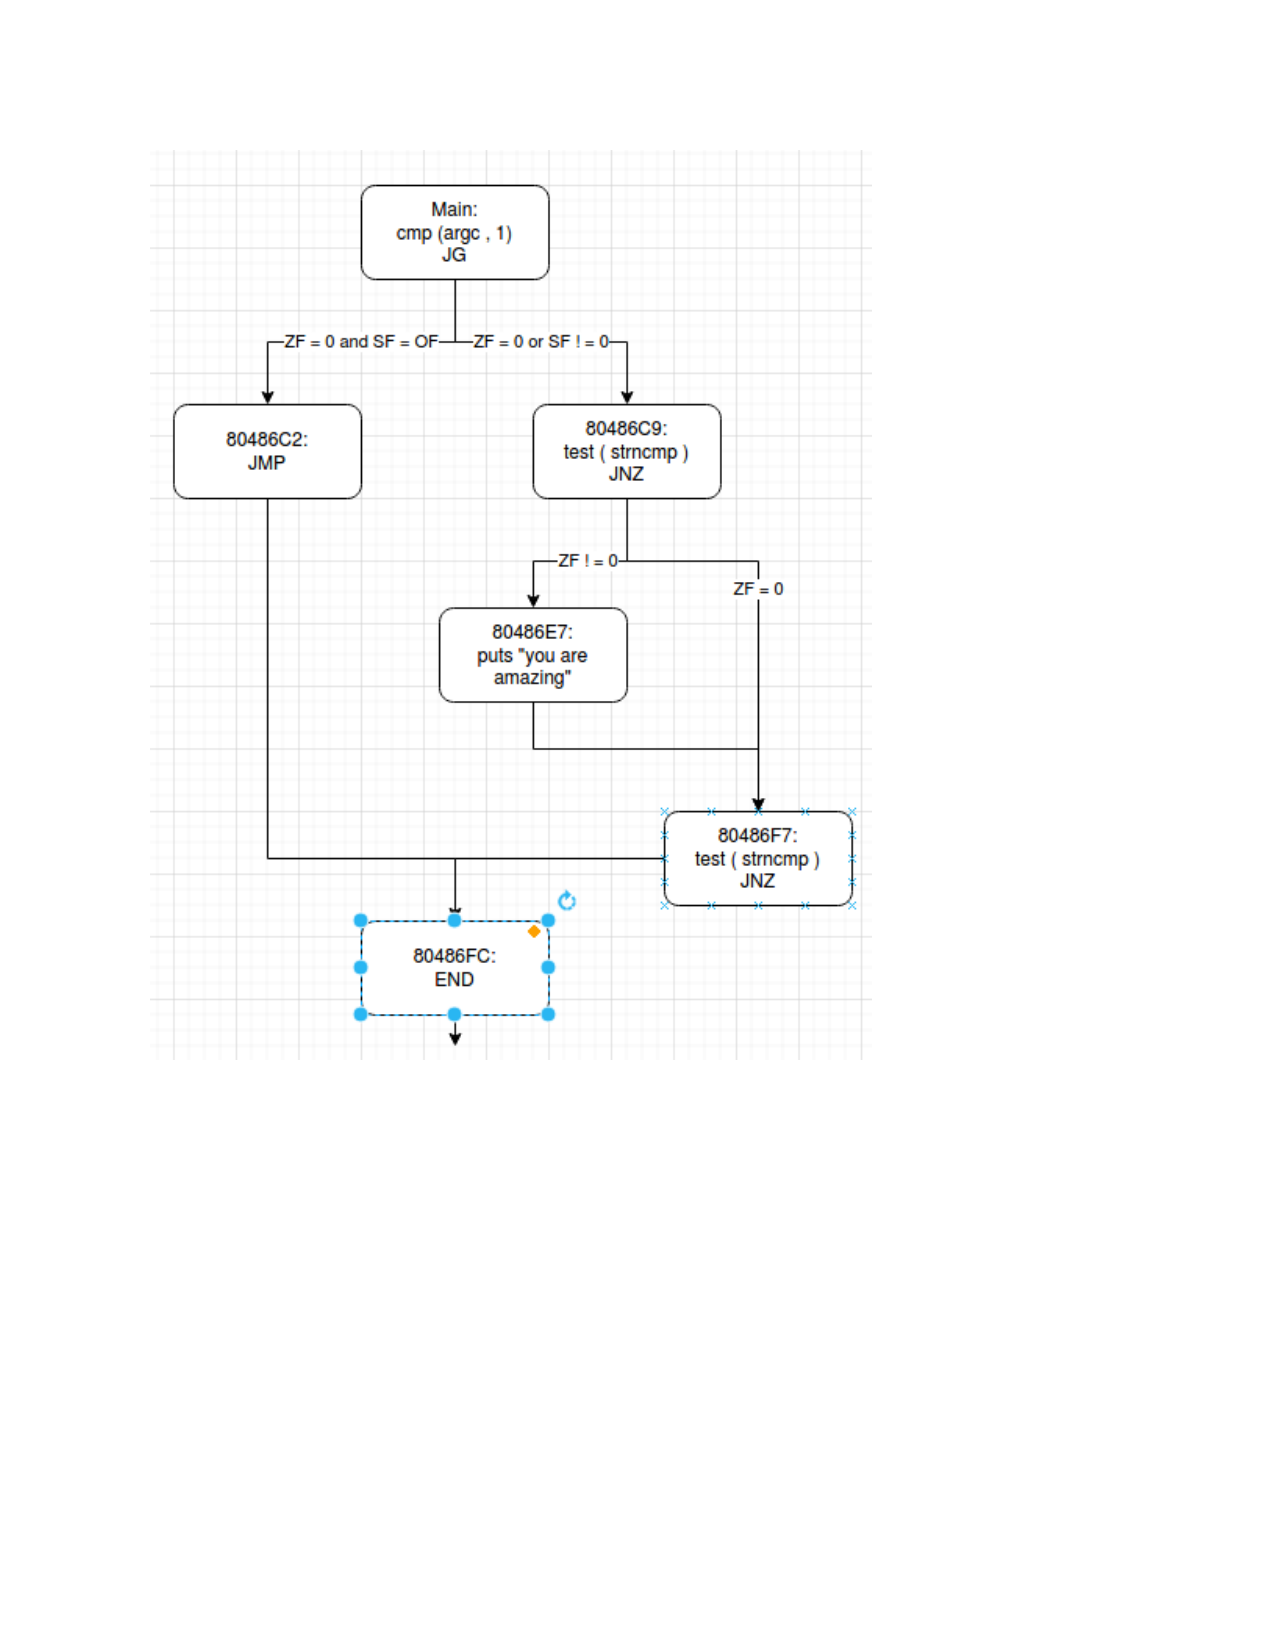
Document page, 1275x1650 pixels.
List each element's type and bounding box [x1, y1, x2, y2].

picture [150, 150, 872, 1060]
